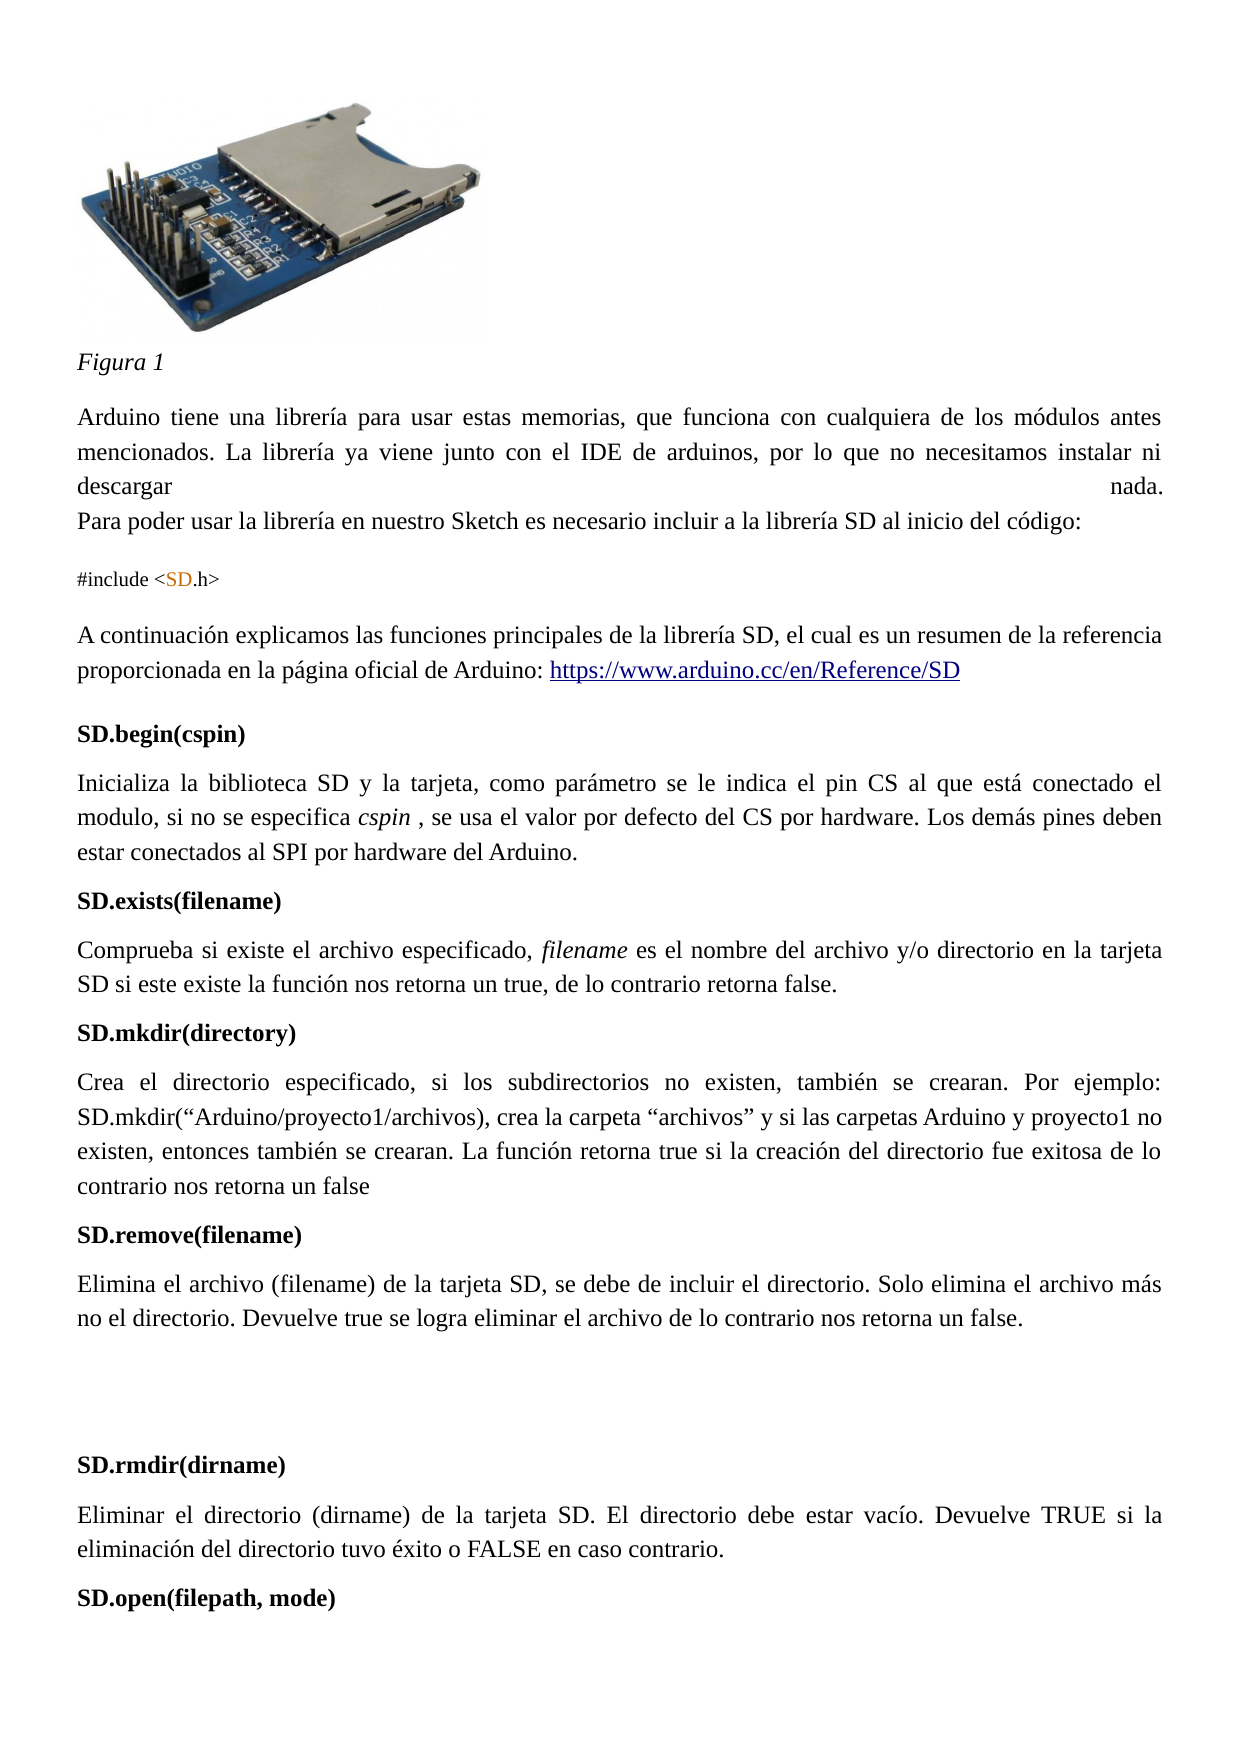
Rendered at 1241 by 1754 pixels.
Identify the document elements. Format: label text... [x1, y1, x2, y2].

text SD.mkdir(directory) [77, 1018, 1163, 1047]
text SD.remove(filename) [77, 1220, 1163, 1249]
text Elimina el archivo (filename) de la tarjeta SD, se debe de incluir el directorio. Solo elimina el archivo más no el directorio. Devuelve true se logra eliminar el archivo de lo contrario nos retorna un false. [77, 1269, 1163, 1332]
text SD.begin(cspin) [77, 719, 1163, 747]
text Figura 1 [77, 347, 488, 375]
text Eliminar el directorio (dirname) de la tarjeta SD. El directorio debe estar vacío. Devuelve TRUE si la eliminación del directorio tuvo éxito o FALSE en caso contrario. [77, 1500, 1163, 1563]
text SD.exists(filename) [77, 886, 1163, 914]
text Arduino tiene una librería para usar estas memorias, que funciona con cualquiera de los módulos antes mencionados. La librería ya viene junto con el IDE de arduinos, por lo que no necesitamos instalar ni descargar nada. Para poder usar la librería en nuestro Sketch es necesario incluir a la librería SD al inicio del código: [77, 402, 1163, 534]
text SD.open(filepath, mode) [77, 1583, 1163, 1612]
text Comprueba si existe el archivo especificado, filename es el nombre del archivo y/o directorio en la tarjeta SD si este existe la función nos retorna un true, de lo contrario retorna false. [77, 935, 1163, 998]
text A continuación explicamos las funciones principales de la librería SD, el cual es un resumen de la referencia proporcionada en la página oficial de Arduino: https://www.arduino.cc/en/Reference/SD [77, 620, 1163, 683]
picture [76, 89, 489, 347]
text Crea el directorio especificado, si los subdirectorios no existen, también se crearan. Por ejemplo: SD.mkdir(“Arduino/proyecto1/archivos), crea la carpeta “archivos” y si las carpetas Arduino y proyecto1 no existen, entonces también se crearan. La función retorna true si la creación del directorio fue exitosa de lo contrario nos retorna un false [77, 1067, 1163, 1199]
text #include <SD.h> [77, 567, 1163, 591]
text Inicializa la biblioteca SD y la tarjeta, como parámetro se le indica el pin CS al que está conectado el modulo, si no se especifica cspin , se usa el valor por defecto del CS por hardware. Los demás pines deben estar conectados al SPI por hardware del Arduino. [77, 768, 1163, 865]
text SD.rmdir(dirname) [77, 1451, 1163, 1479]
